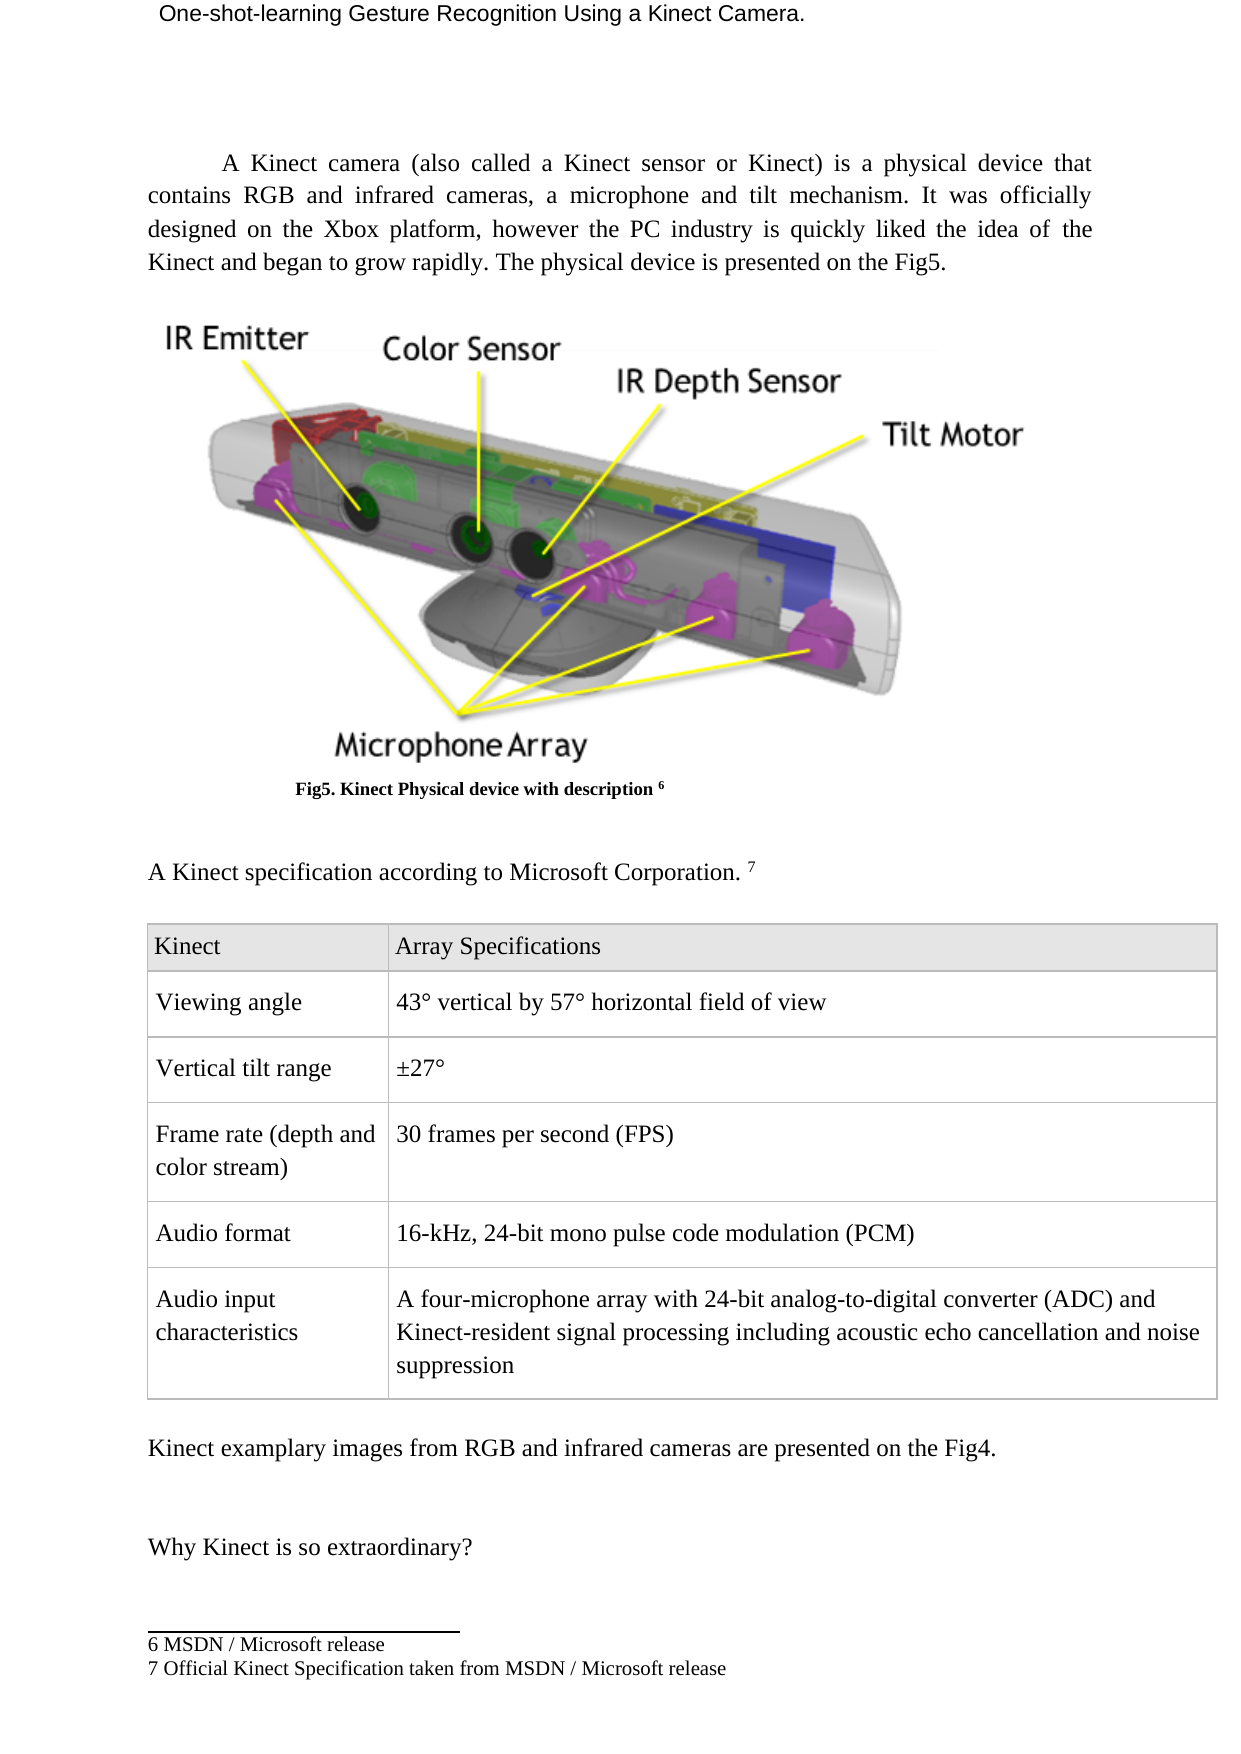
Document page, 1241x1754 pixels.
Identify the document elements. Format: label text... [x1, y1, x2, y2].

text A Kinect camera (also called a Kinect sensor or Kinect) is a physical device that contains RGB and infrared cameras, a microphone and tilt mechanism. It was officially designed on the Xbox platform, however the PC industry is quickly liked the idea of ​​the Kinect and began to grow rapidly. The physical device is presented on the Fig5. [148, 148, 1093, 275]
table_cell ±27° [389, 1038, 1216, 1102]
text Fig5. Kinect Physical device with description [221, 778, 1093, 800]
table_cell A four-microphone array with 24-bit analog-to-digital converter (ADC) and Kinect-resident signal processing including acoustic echo cancellation and noise suppression [389, 1268, 1216, 1398]
table_cell 30 frames per second (FPS) [389, 1103, 1216, 1201]
table_header Kinect [148, 925, 388, 970]
table_cell Audio input characteristics [148, 1268, 388, 1398]
table_cell Viewing angle [148, 972, 388, 1036]
text Official Kinect Specification taken from MSDN / Microsoft release [148, 1656, 1093, 1680]
table_header Array Specifications [389, 925, 1216, 970]
text Kinect examplary images from RGB and infrared cameras are presented on the Fig4. [148, 1433, 1093, 1462]
text A Kinect specification according to Microsoft Corporation. [148, 857, 1093, 886]
table_cell Vertical tilt range [148, 1038, 388, 1102]
text MSDN / Microsoft release [148, 1632, 1093, 1656]
table_cell Audio format [148, 1202, 388, 1266]
table_cell 43° vertical by 57° horizontal field of view [389, 972, 1216, 1036]
text Why Kinect is so extraordinary? [148, 1532, 1093, 1561]
table_cell 16-kHz, 24-bit mono pulse code modulation (PCM) [389, 1202, 1216, 1266]
table_cell Frame rate (depth and color stream) [148, 1103, 388, 1201]
